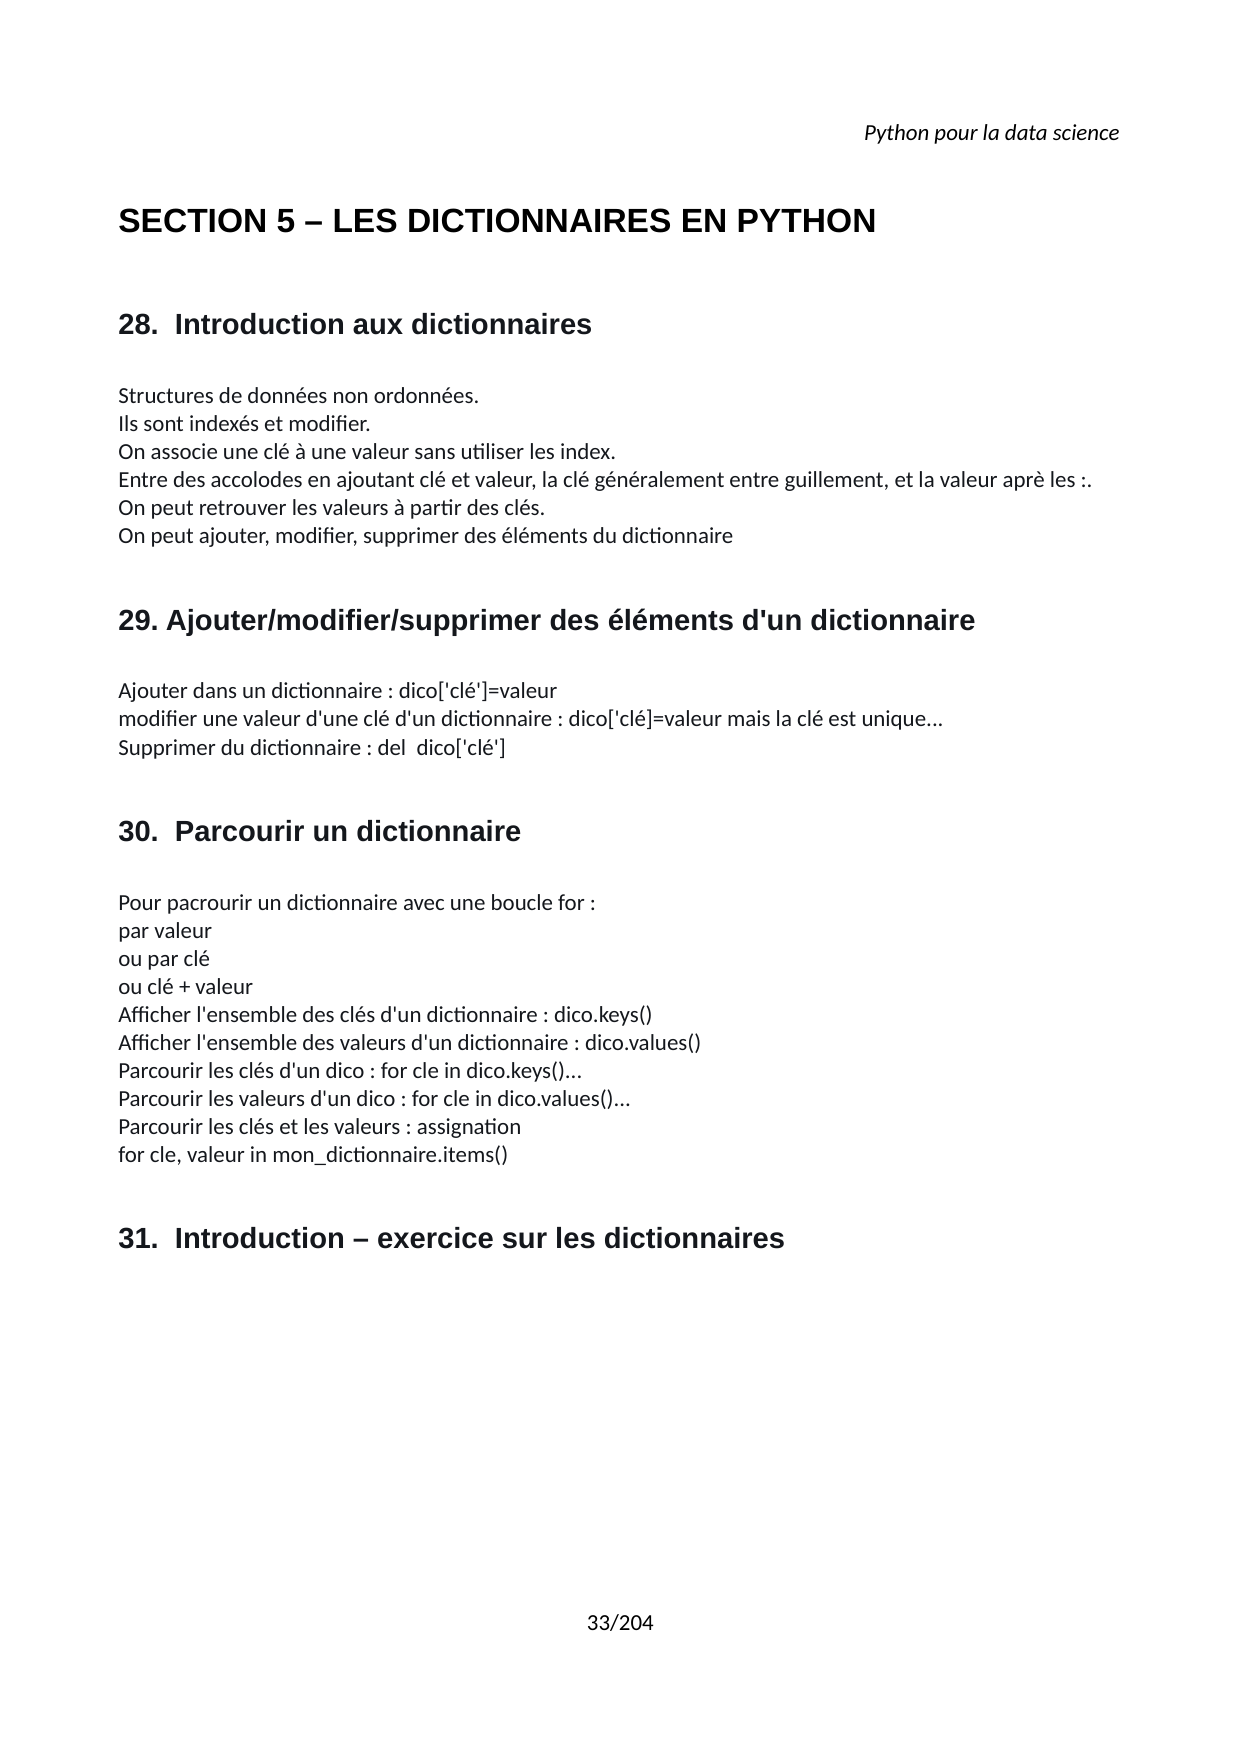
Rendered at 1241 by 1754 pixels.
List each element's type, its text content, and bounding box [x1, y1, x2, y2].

text Supprimer du dictionnaire : del dico['clé'] [118, 733, 1122, 761]
text Ils sont indexés et modifier. [118, 409, 1122, 437]
text Parcourir les valeurs d'un dico : for cle in dico.values()... [118, 1084, 1122, 1112]
text Ajouter dans un dictionnaire : dico['clé']=valeur [118, 677, 1122, 704]
text ou clé + valeur [118, 972, 1122, 1000]
text ou par clé [118, 944, 1122, 972]
text Structures de données non ordonnées. [118, 381, 1122, 409]
text Afficher l'ensemble des clés d'un dictionnaire : dico.keys() [118, 1000, 1122, 1028]
text Parcourir les clés d'un dico : for cle in dico.keys()... [118, 1056, 1122, 1084]
text Entre des accolodes en ajoutant clé et valeur, la clé généralement entre guillement, et la valeur aprè les :. [118, 465, 1122, 493]
subtitle 29. Ajouter/modifier/supprimer des éléments d'un dictionnaire [118, 602, 1122, 636]
text par valeur [118, 916, 1122, 944]
subtitle 31. Introduction – exercice sur les dictionnaires [118, 1221, 1122, 1254]
text Parcourir les clés et les valeurs : assignation [118, 1112, 1122, 1140]
text On peut retrouver les valeurs à partir des clés. [118, 493, 1122, 521]
text On peut ajouter, modifier, supprimer des éléments du dictionnaire [118, 521, 1122, 549]
subtitle 30. Parcourir un dictionnaire [118, 814, 1122, 847]
text Afficher l'ensemble des valeurs d'un dictionnaire : dico.values() [118, 1028, 1122, 1056]
text On associe une clé à une valeur sans utiliser les index. [118, 437, 1122, 465]
text Pour pacrourir un dictionnaire avec une boucle for : [118, 888, 1122, 916]
subtitle 28. Introduction aux dictionnaires [118, 307, 1122, 341]
subtitle SECTION 5 – LES DICTIONNAIRES EN PYTHON [118, 201, 1122, 239]
text modifier une valeur d'une clé d'un dictionnaire : dico['clé]=valeur mais la clé est unique... [118, 704, 1122, 733]
text for cle, valeur in mon_dictionnaire.items() [118, 1140, 1122, 1168]
